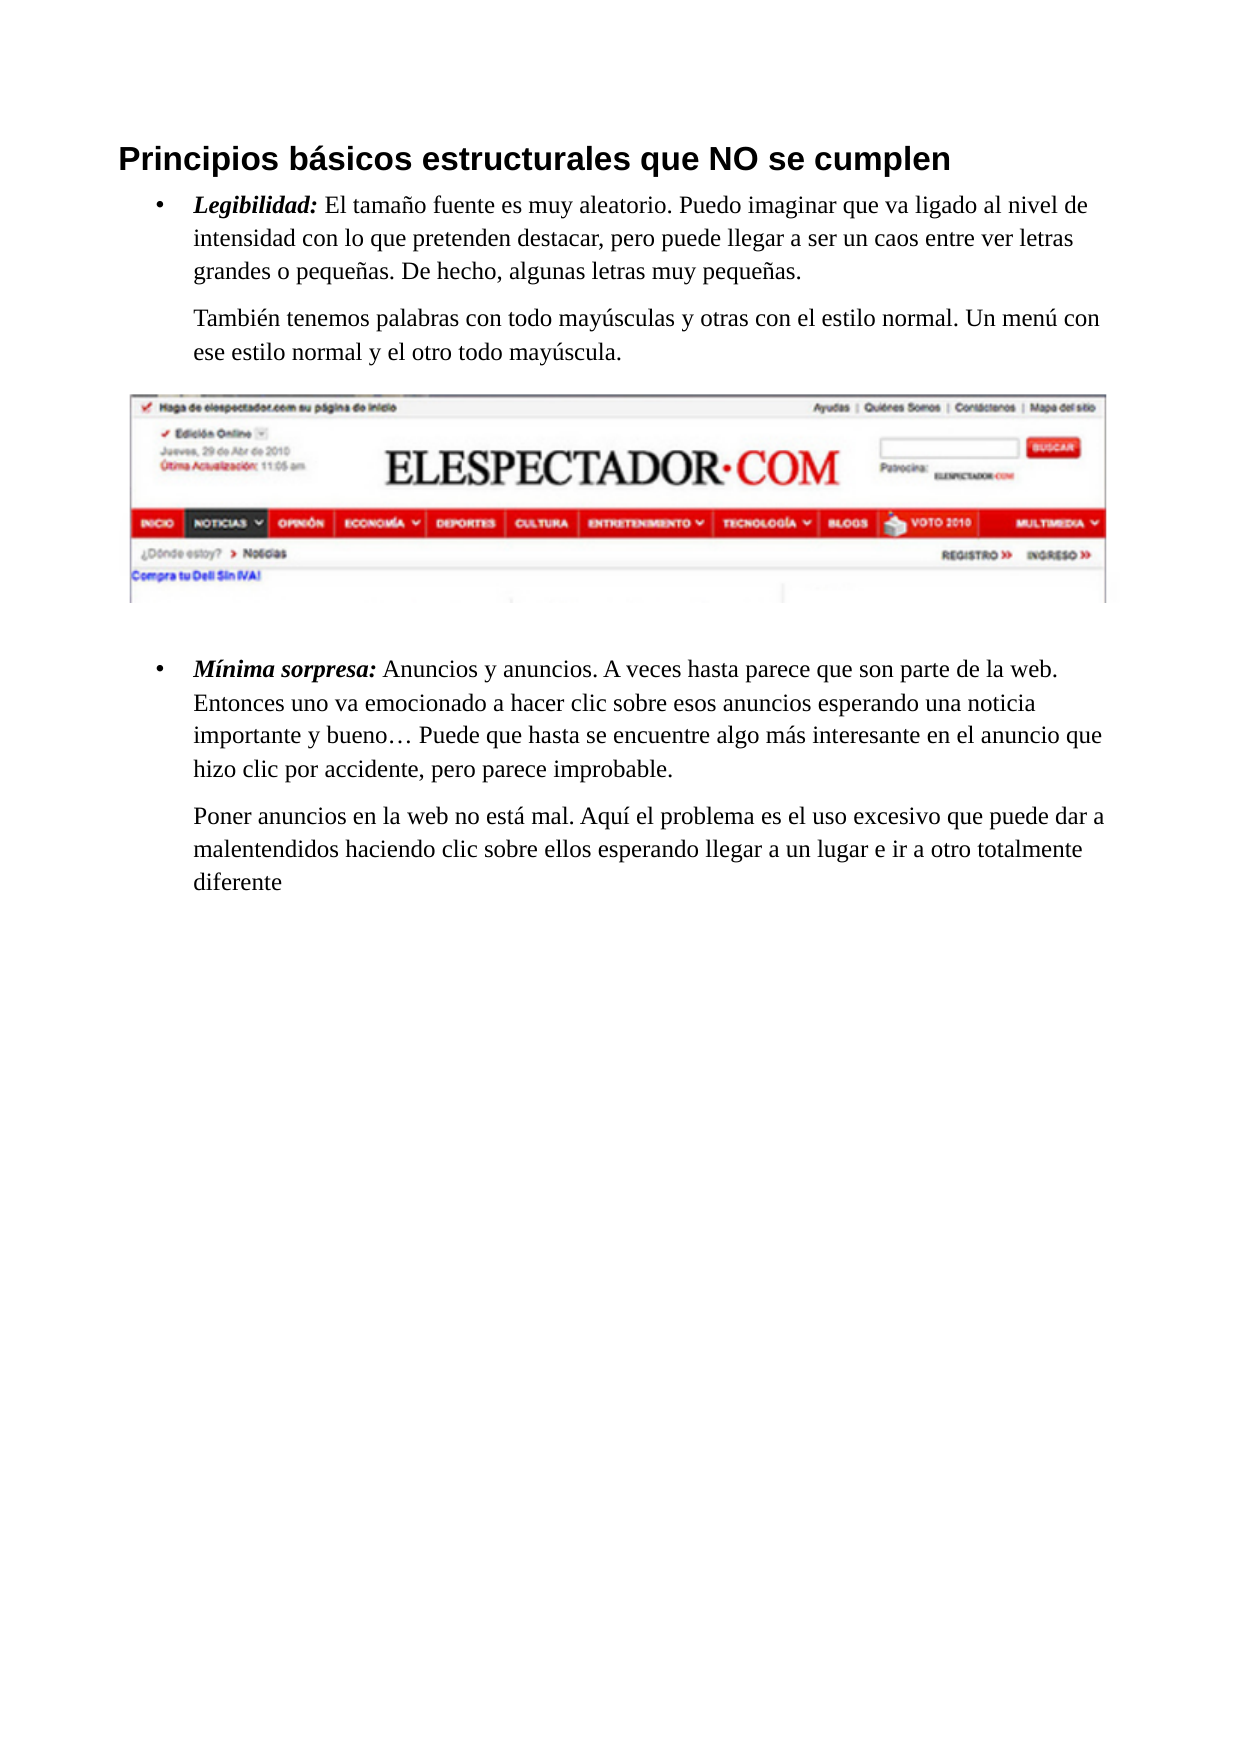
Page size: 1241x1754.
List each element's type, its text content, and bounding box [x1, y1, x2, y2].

list Legibilidad: El tamaño fuente es muy aleatorio. Puedo imaginar que va ligado al nivel de intensidad con lo que pretenden destacar, pero puede llegar a ser un caos entre ver letras grandes o pequeñas. De hecho, algunas letras muy pequeñas. [156, 190, 1122, 285]
list Poner anuncios en la web no está mal. Aquí el problema es el uso excesivo que puede dar a malentendidos haciendo clic sobre ellos esperando llegar a un lugar e ir a otro totalmente diferente [156, 801, 1122, 896]
picture [118, 384, 1123, 603]
list Mínima sorpresa: Anuncios y anuncios. A veces hasta parece que son parte de la web. Entonces uno va emocionado a hacer clic sobre esos anuncios esperando una noticia importante y bueno… Puede que hasta se encuentre algo más interesante en el anuncio que hizo clic por accidente, pero parece improbable. [156, 654, 1122, 782]
subtitle Principios básicos estructurales que NO se cumplen [118, 139, 1122, 177]
list También tenemos palabras con todo mayúsculas y otras con el estilo normal. Un menú con ese estilo normal y el otro todo mayúscula. [156, 303, 1122, 365]
